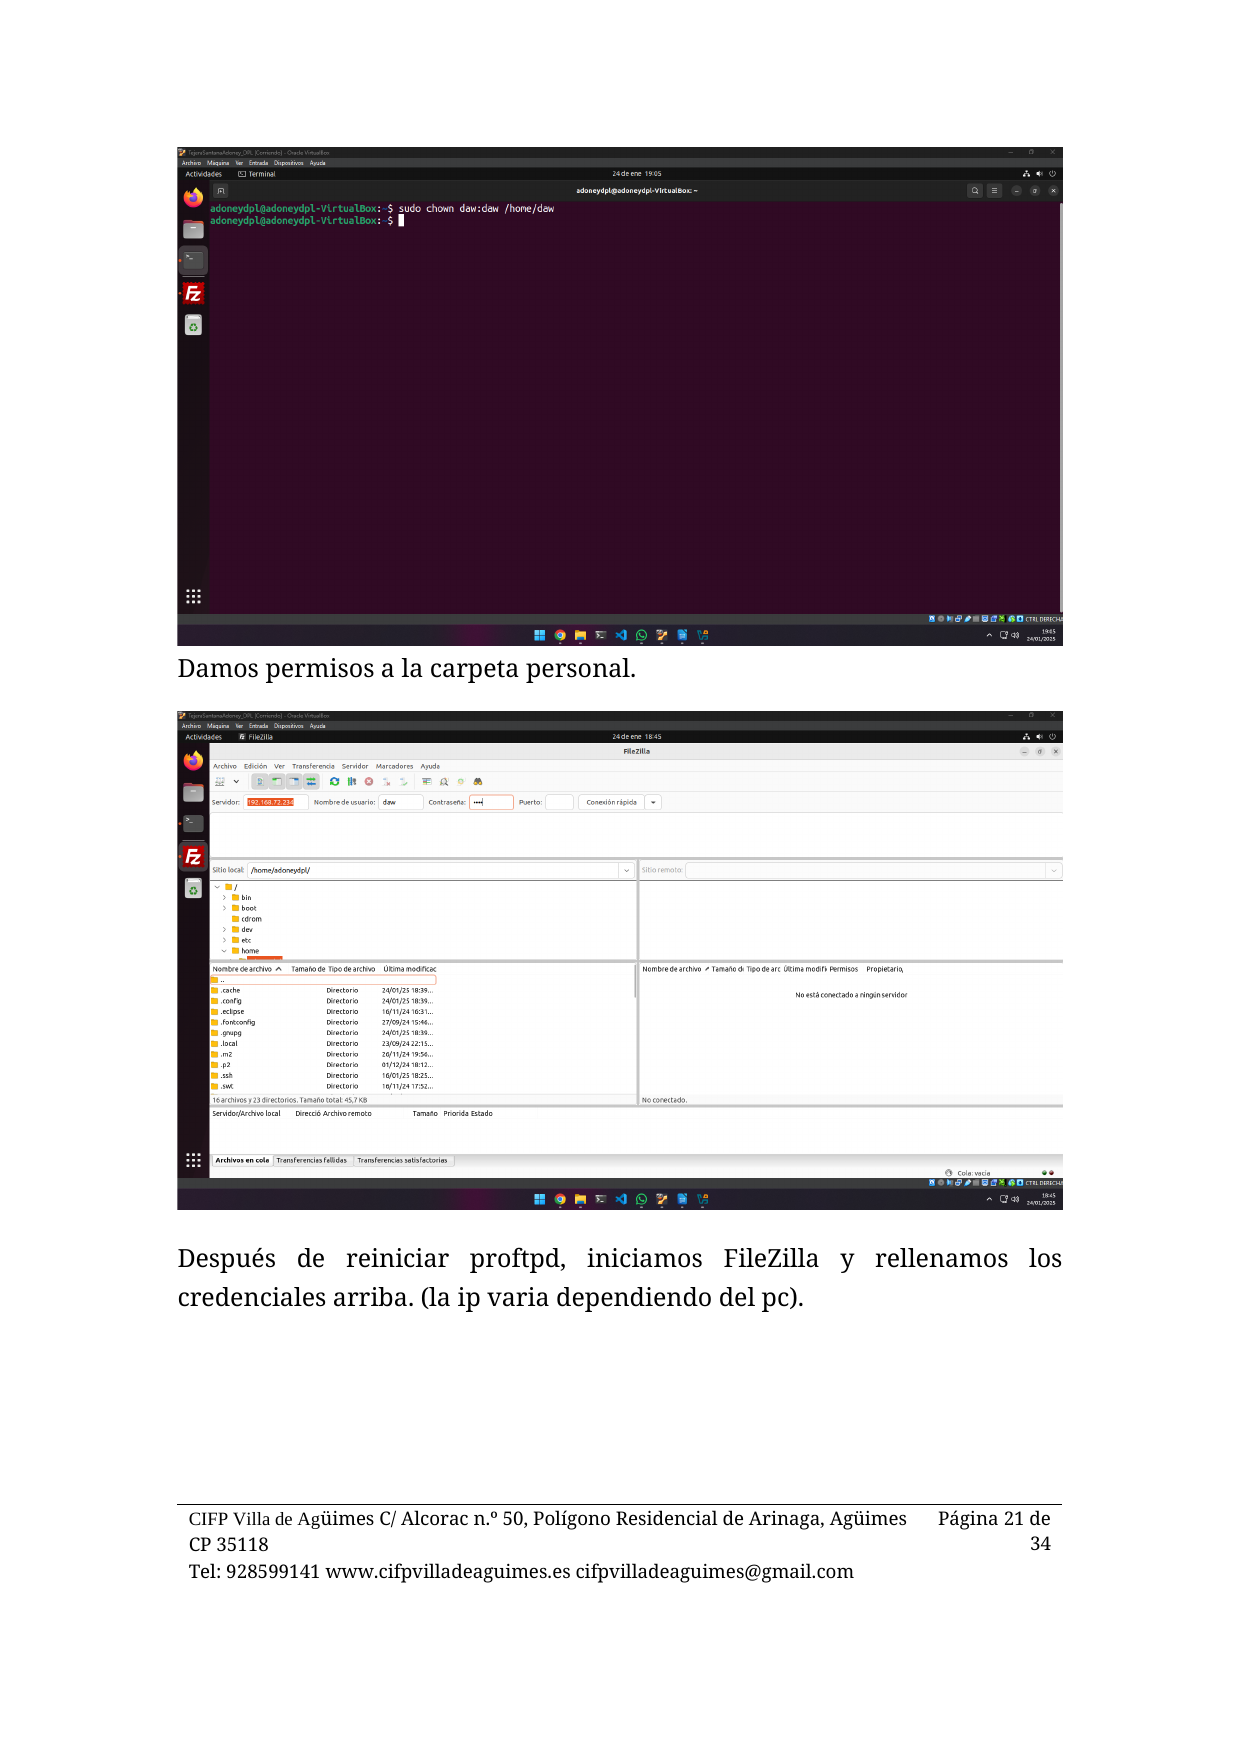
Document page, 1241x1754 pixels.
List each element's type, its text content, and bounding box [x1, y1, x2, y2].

text Damos permisos a la carpeta personal. [177, 646, 1063, 685]
text Después de reiniciar proftpd, iniciamos FileZilla y rellenamos los credenciales arriba. (la ip varia dependiendo del pc). [177, 1210, 1063, 1313]
picture [177, 711, 1063, 1210]
picture [177, 147, 1063, 646]
